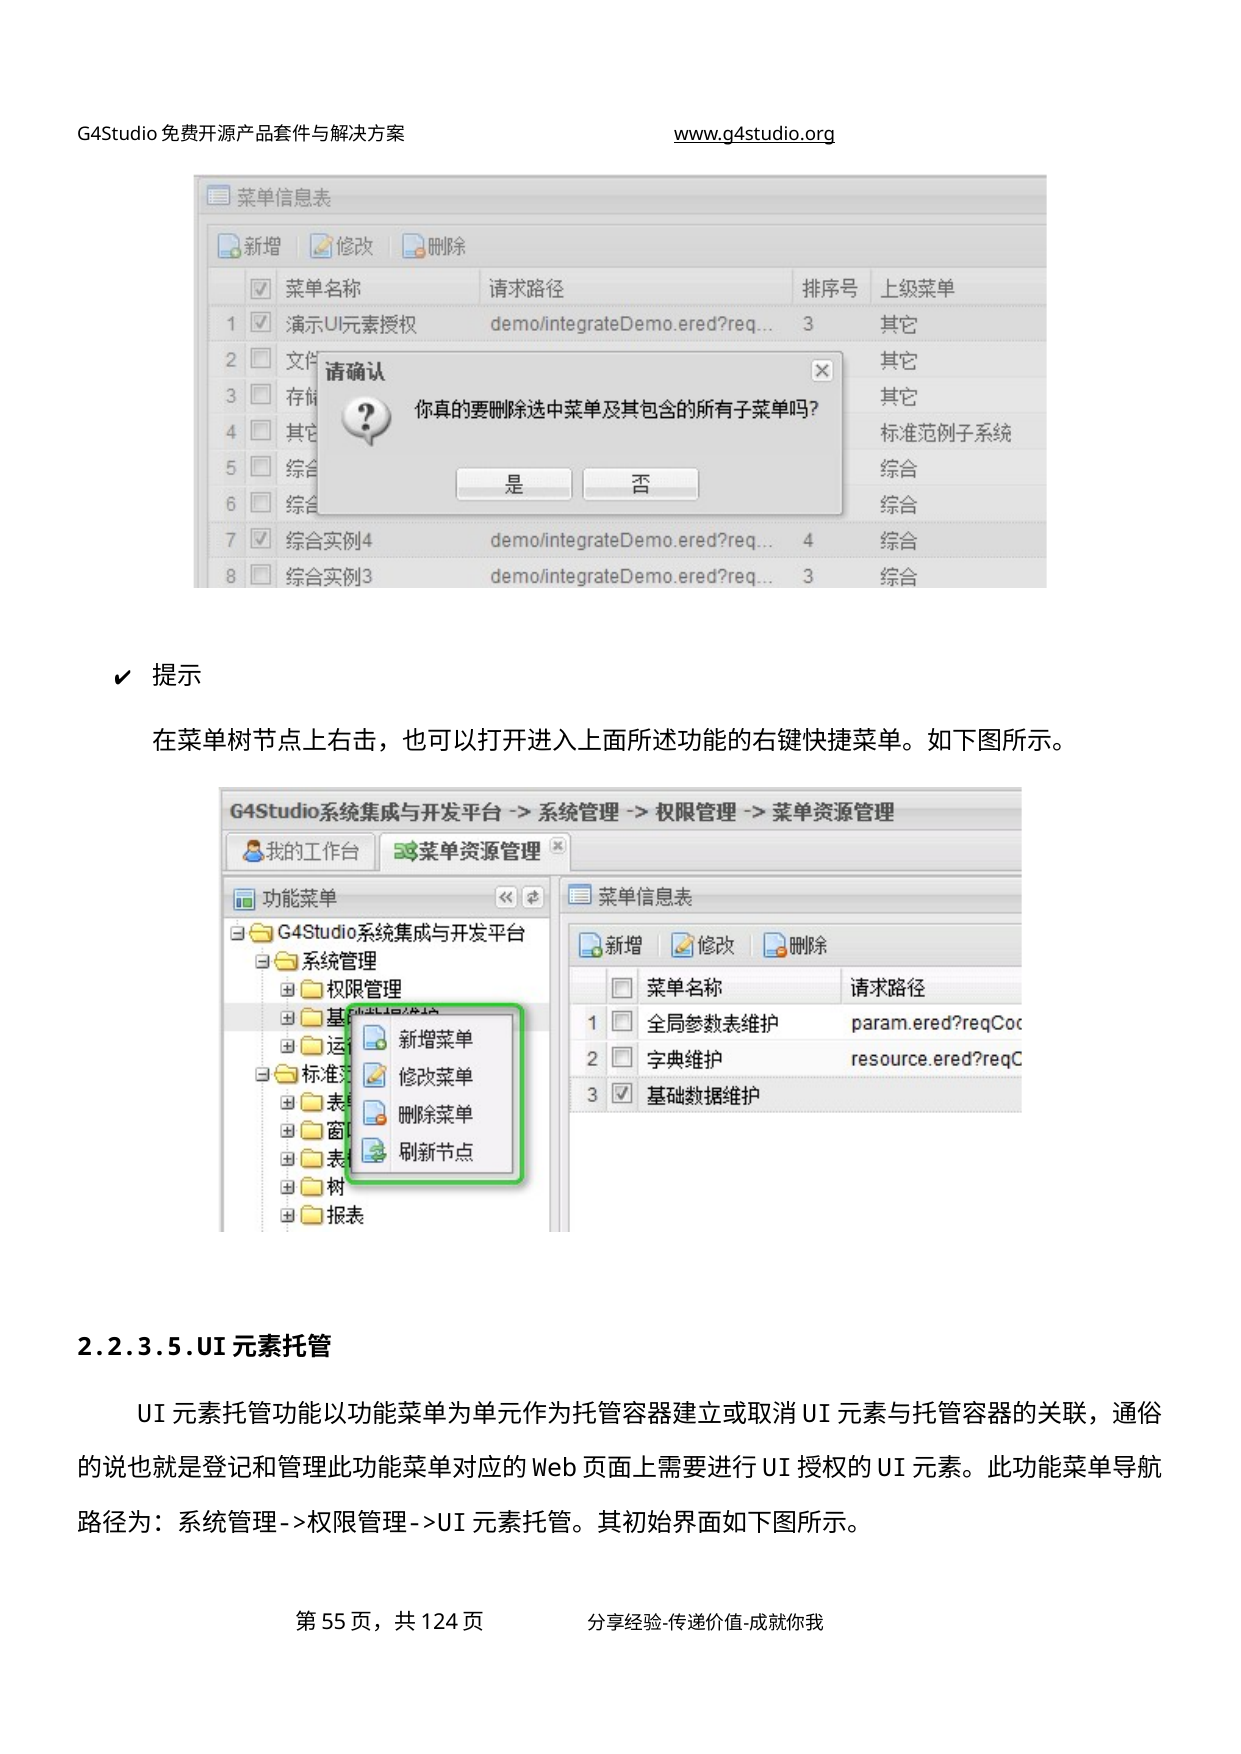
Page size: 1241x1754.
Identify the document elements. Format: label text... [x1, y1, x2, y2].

list 提示 [114, 657, 1163, 691]
subtitle 2.2.3.5.UI元素托管 [77, 1326, 1163, 1363]
picture [193, 174, 1047, 588]
text UI元素托管功能以功能菜单为单元作为托管容器建立或取消UI元素与托管容器的关联，通俗的说也就是登记和管理此功能菜单对应的Web页面上需要进行UI授权的UI元素。此功能菜单导航路径为：系统管理->权限管理->UI元素托管。其初始界面如下图所示。 [77, 1393, 1163, 1538]
list 在菜单树节点上右击，也可以打开进入上面所述功能的右键快捷菜单。如下图所示。 [114, 721, 1163, 757]
picture [218, 787, 1022, 1232]
